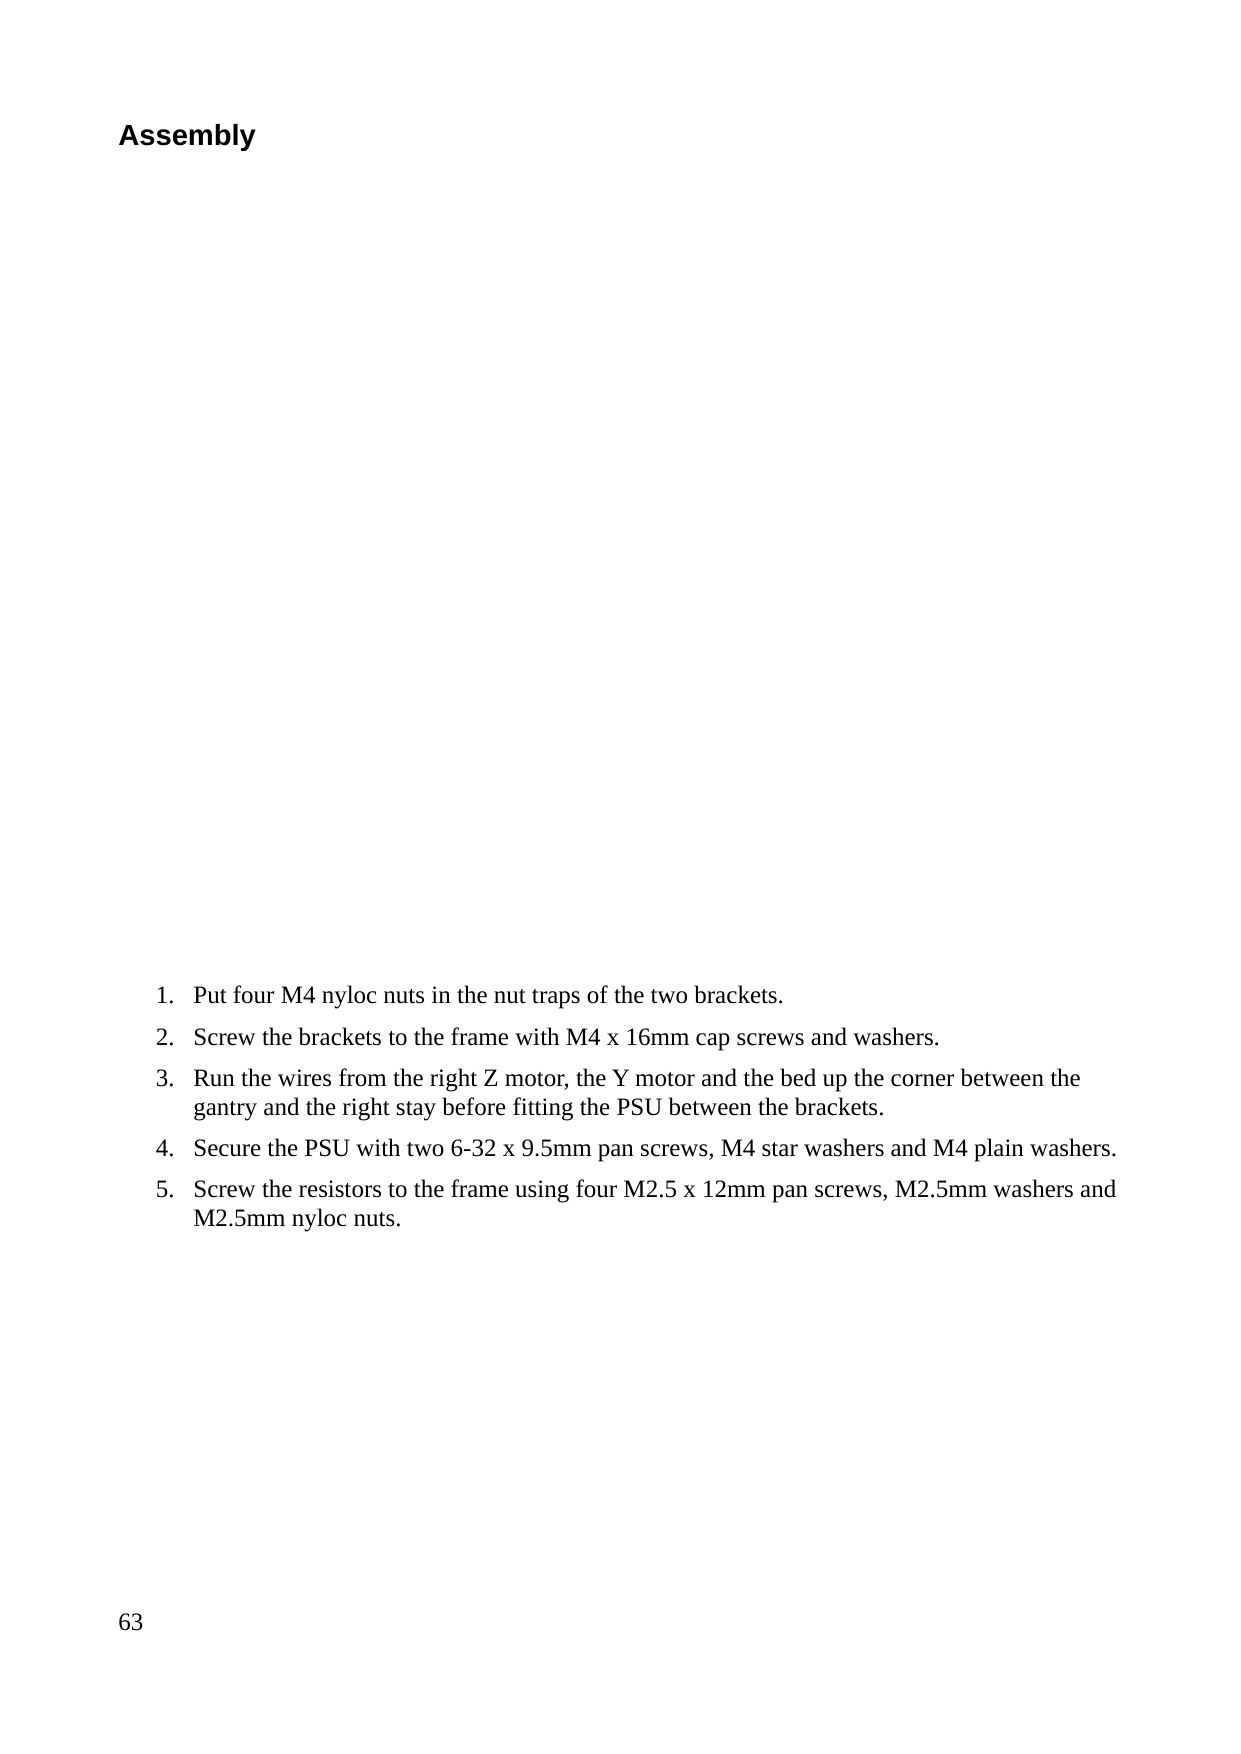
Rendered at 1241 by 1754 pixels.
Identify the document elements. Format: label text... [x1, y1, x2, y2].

list Secure the PSU with two 6-32 x 9.5mm pan screws, M4 star washers and M4 plain washers. [156, 1133, 1122, 1162]
list Screw the resistors to the frame using four M2.5 x 12mm pan screws, M2.5mm washers and M2.5mm nyloc nuts. [156, 1174, 1122, 1232]
list Screw the brackets to the frame with M4 x 16mm cap screws and washers. [156, 1022, 1122, 1050]
list Put four M4 nyloc nuts in the nut traps of the two brackets. [156, 980, 1122, 1009]
subtitle Assembly [118, 118, 1122, 152]
list Run the wires from the right Z motor, the Y motor and the bed up the corner between the gantry and the right stay before fitting the PSU between the brackets. [156, 1063, 1122, 1120]
